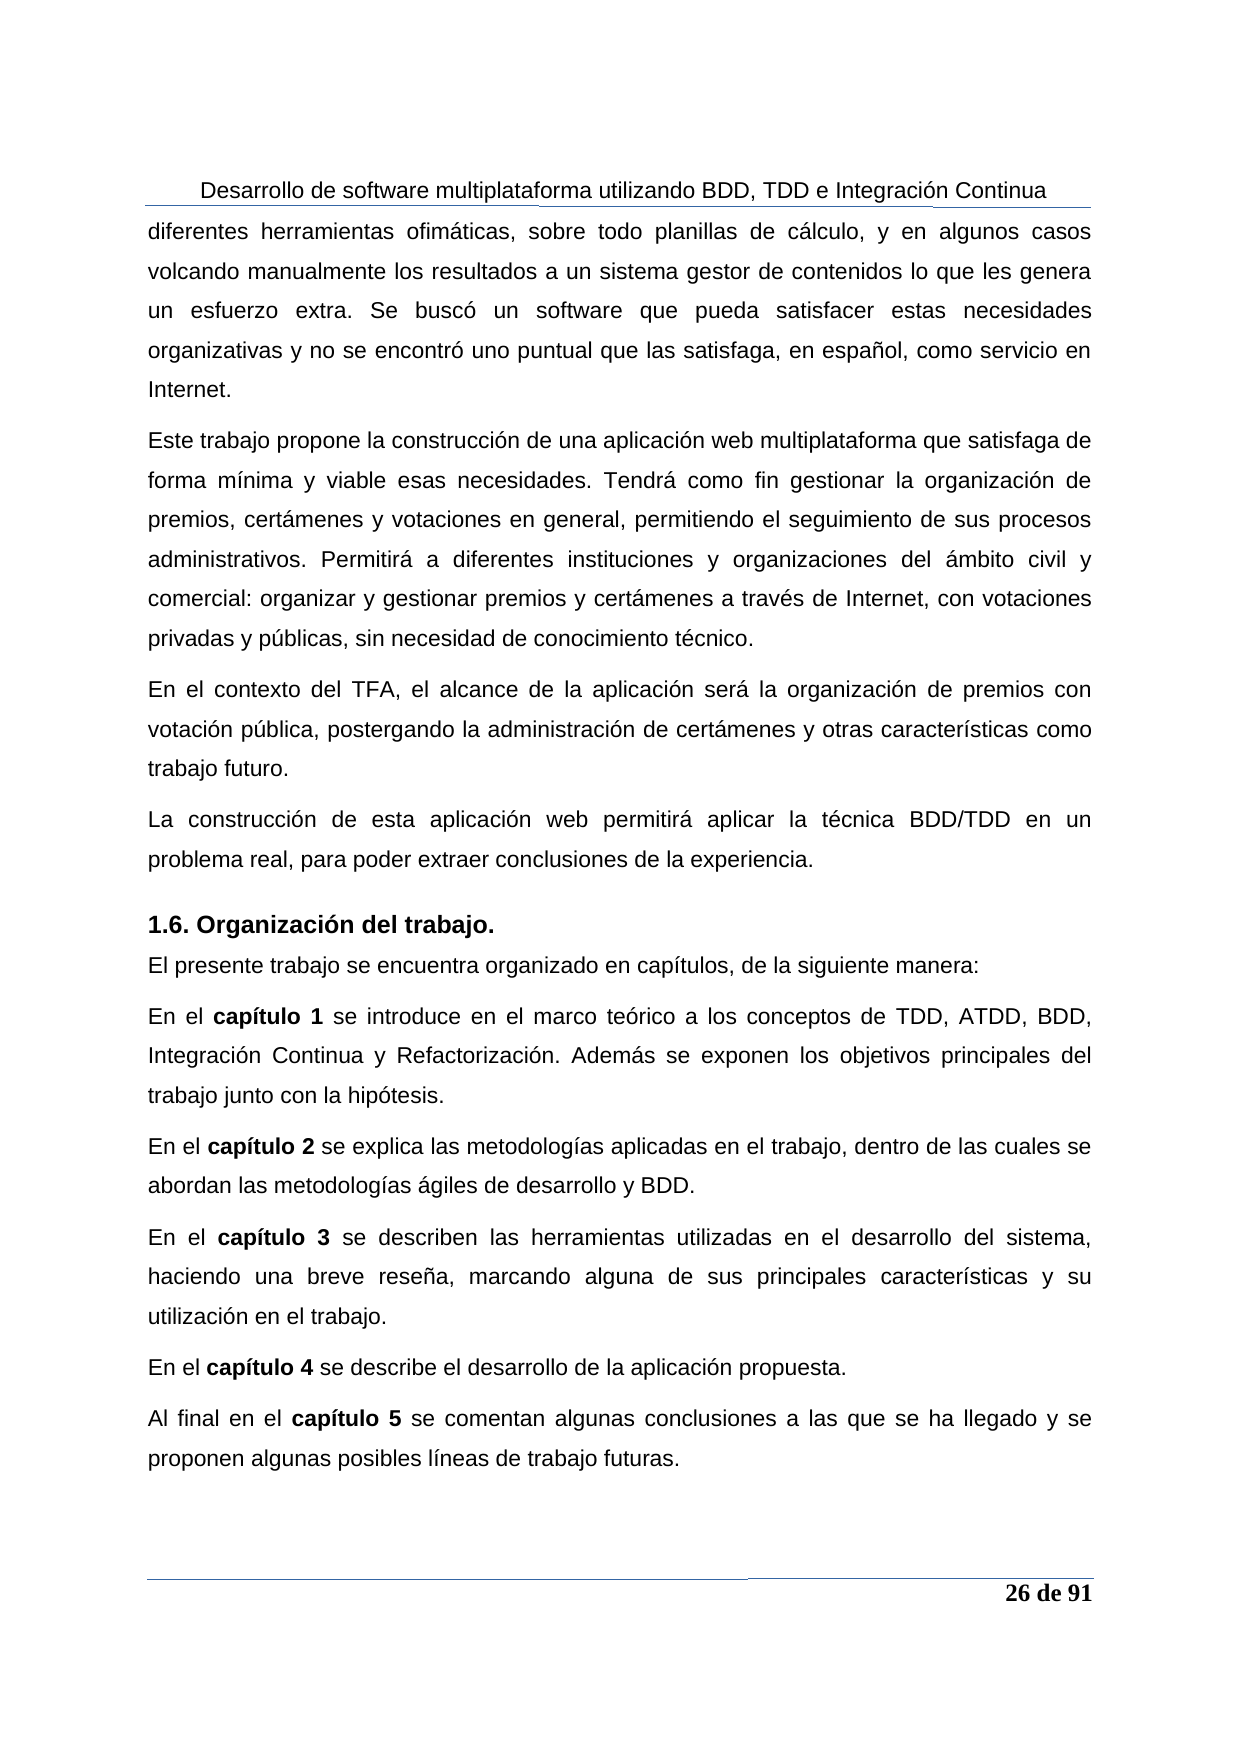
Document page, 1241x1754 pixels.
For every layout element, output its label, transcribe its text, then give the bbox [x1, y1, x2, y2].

text En el capítulo 4 se describe el desarrollo de la aplicación propuesta. [148, 1354, 1093, 1380]
text En el capítulo 1 se introduce en el marco teórico a los conceptos de TDD, ATDD, BDD, Integración Continua y Refactorización. Además se exponen los objetivos principales del trabajo junto con la hipótesis. [148, 1003, 1093, 1108]
text En el contexto del TFA, el alcance de la aplicación será la organización de premios con votación pública, postergando la administración de certámenes y otras características como trabajo futuro. [148, 676, 1093, 781]
text El presente trabajo se encuentra organizado en capítulos, de la siguiente manera: [148, 952, 1093, 978]
text Al final en el capítulo 5 se comentan algunas conclusiones a las que se ha llegado y se proponen algunas posibles líneas de trabajo futuras. [148, 1405, 1093, 1471]
text En el capítulo 3 se describen las herramientas utilizadas en el desarrollo del sistema, haciendo una breve reseña, marcando alguna de sus principales características y su utilización en el trabajo. [148, 1224, 1093, 1329]
text Este trabajo propone la construcción de una aplicación web multiplataforma que satisfaga de forma mínima y viable esas necesidades. Tendrá como fin gestionar la organización de premios, certámenes y votaciones en general, permitiendo el seguimiento de sus procesos administrativos. Permitirá a diferentes instituciones y organizaciones del ámbito civil y comercial: organizar y gestionar premios y certámenes a través de Internet, con votaciones privadas y públicas, sin necesidad de conocimiento técnico. [148, 427, 1093, 651]
subtitle 1.6. Organización del trabajo. [148, 910, 1093, 939]
text En el capítulo 2 se explica las metodologías aplicadas en el trabajo, dentro de las cuales se abordan las metodologías ágiles de desarrollo y BDD. [148, 1133, 1093, 1199]
text La construcción de esta aplicación web permitirá aplicar la técnica BDD/TDD en un problema real, para poder extraer conclusiones de la experiencia. [148, 806, 1093, 872]
text diferentes herramientas ofimáticas, sobre todo planillas de cálculo, y en algunos casos volcando manualmente los resultados a un sistema gestor de contenidos lo que les genera un esfuerzo extra. Se buscó un software que pueda satisfacer estas necesidades organizativas y no se encontró uno puntual que las satisfaga, en español, como servicio en Internet. [148, 218, 1093, 403]
